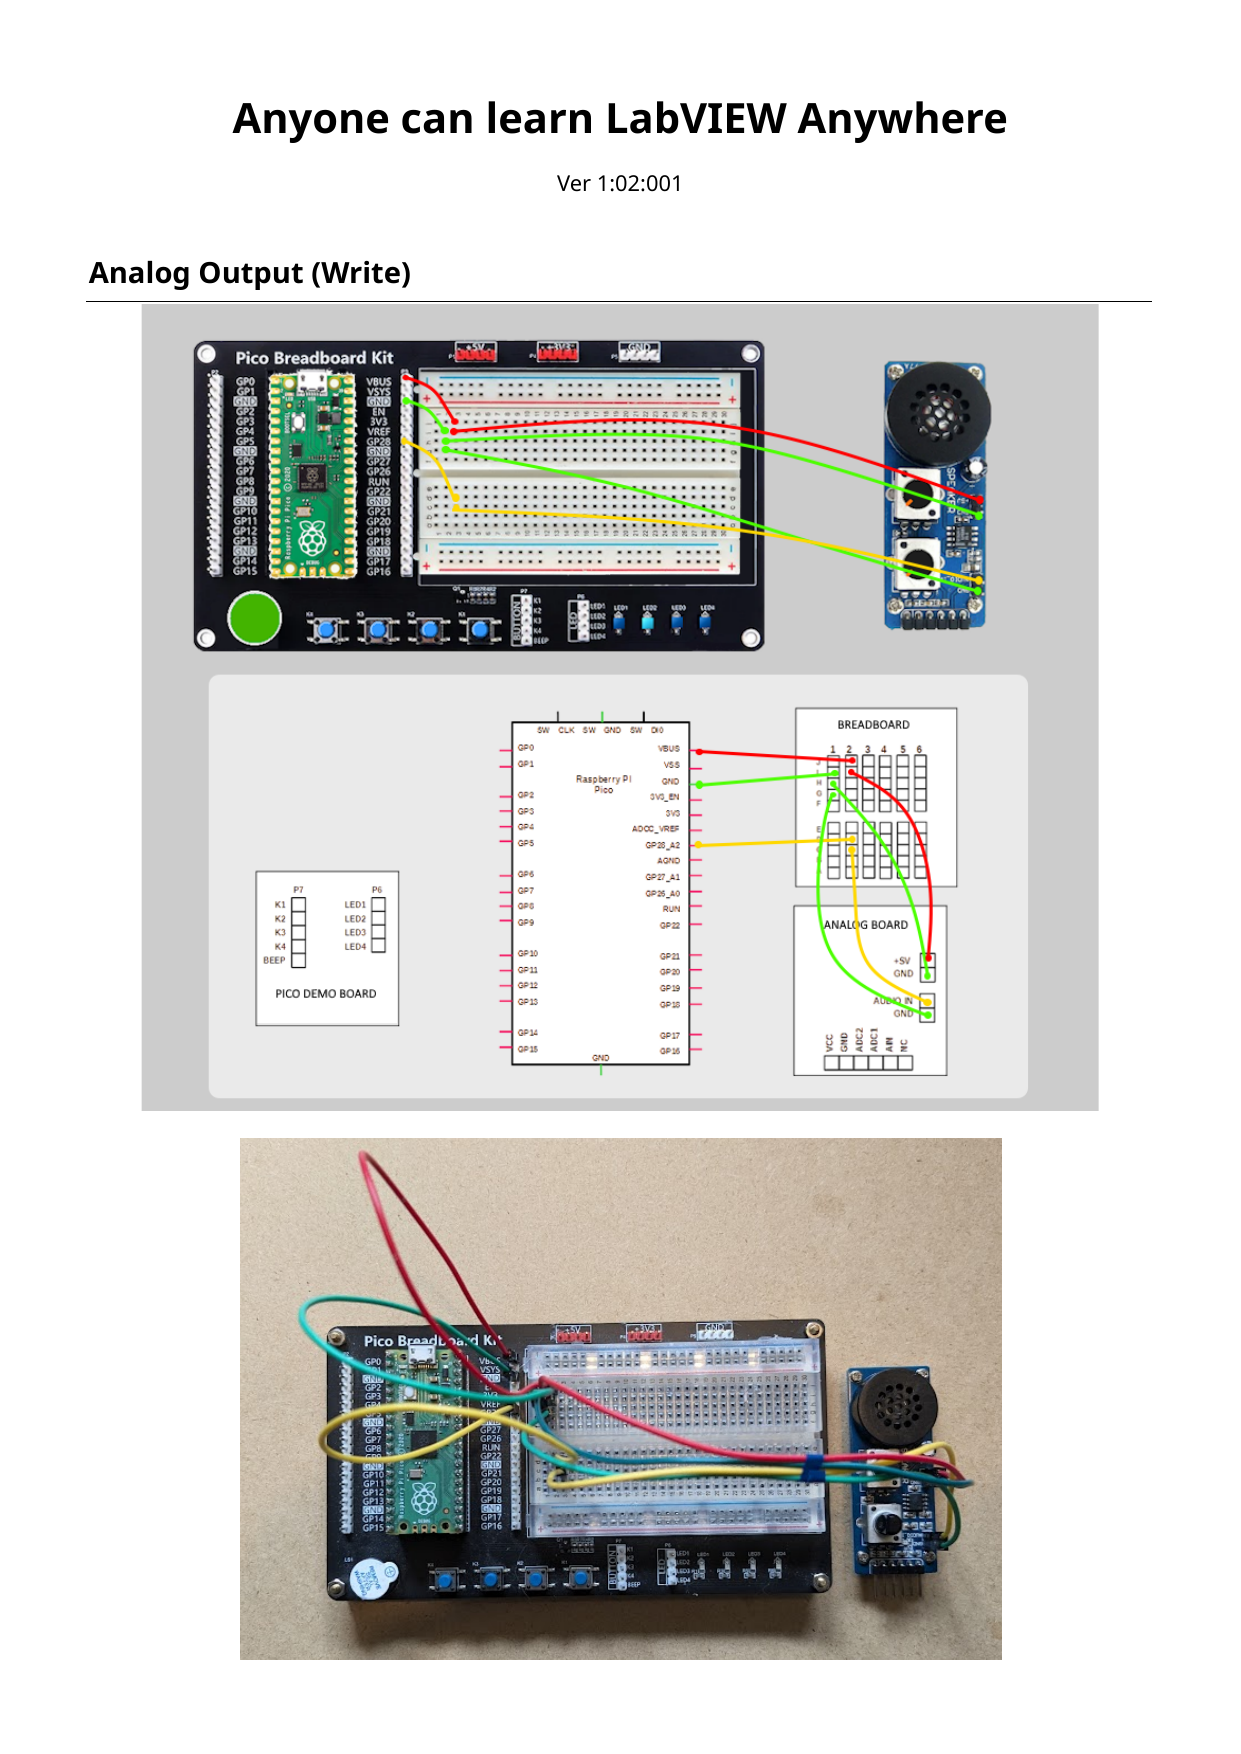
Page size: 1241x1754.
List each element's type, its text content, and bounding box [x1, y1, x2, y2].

subtitle Analog Output (Write) [88, 253, 1152, 292]
picture [141, 304, 1099, 1111]
picture [240, 1138, 1002, 1660]
